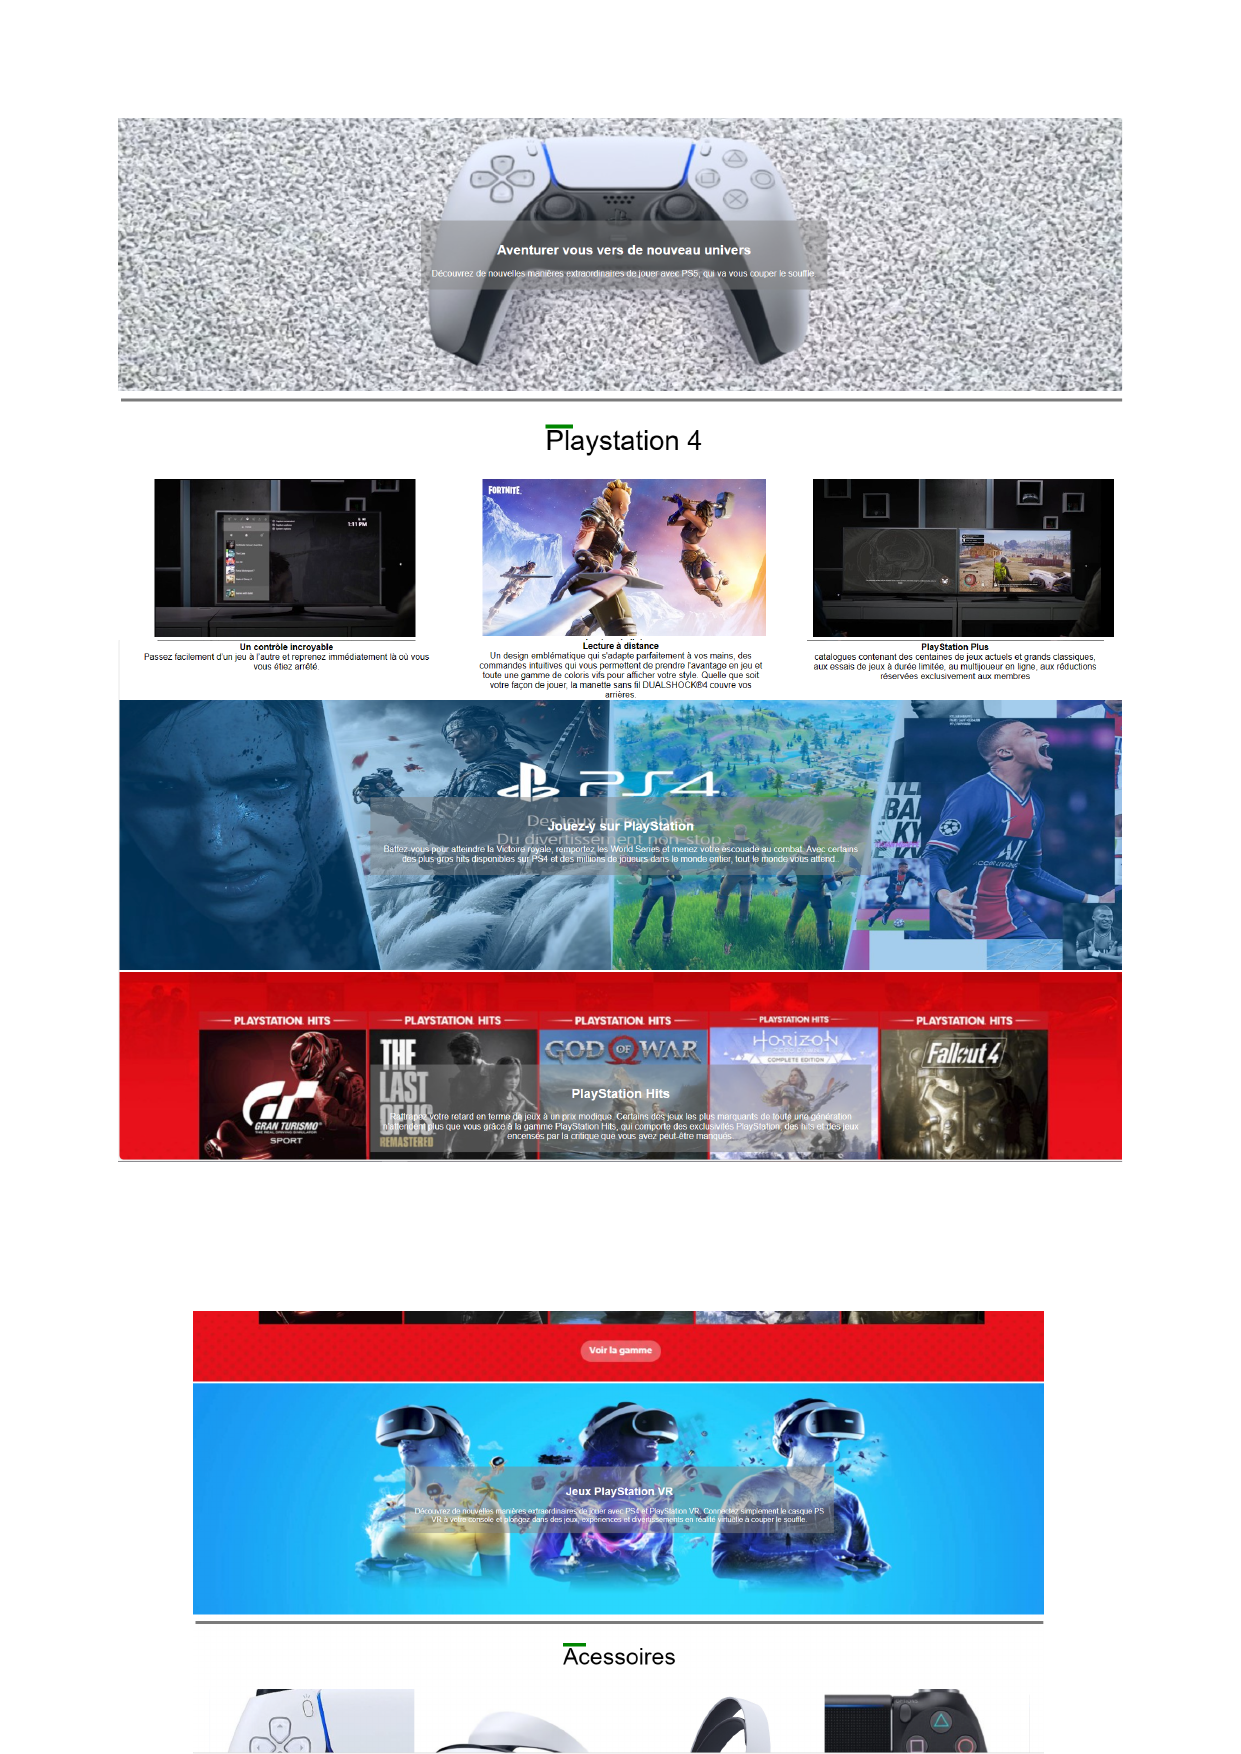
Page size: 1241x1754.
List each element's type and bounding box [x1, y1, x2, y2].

picture [118, 118, 1123, 1162]
picture [193, 1311, 1044, 1754]
